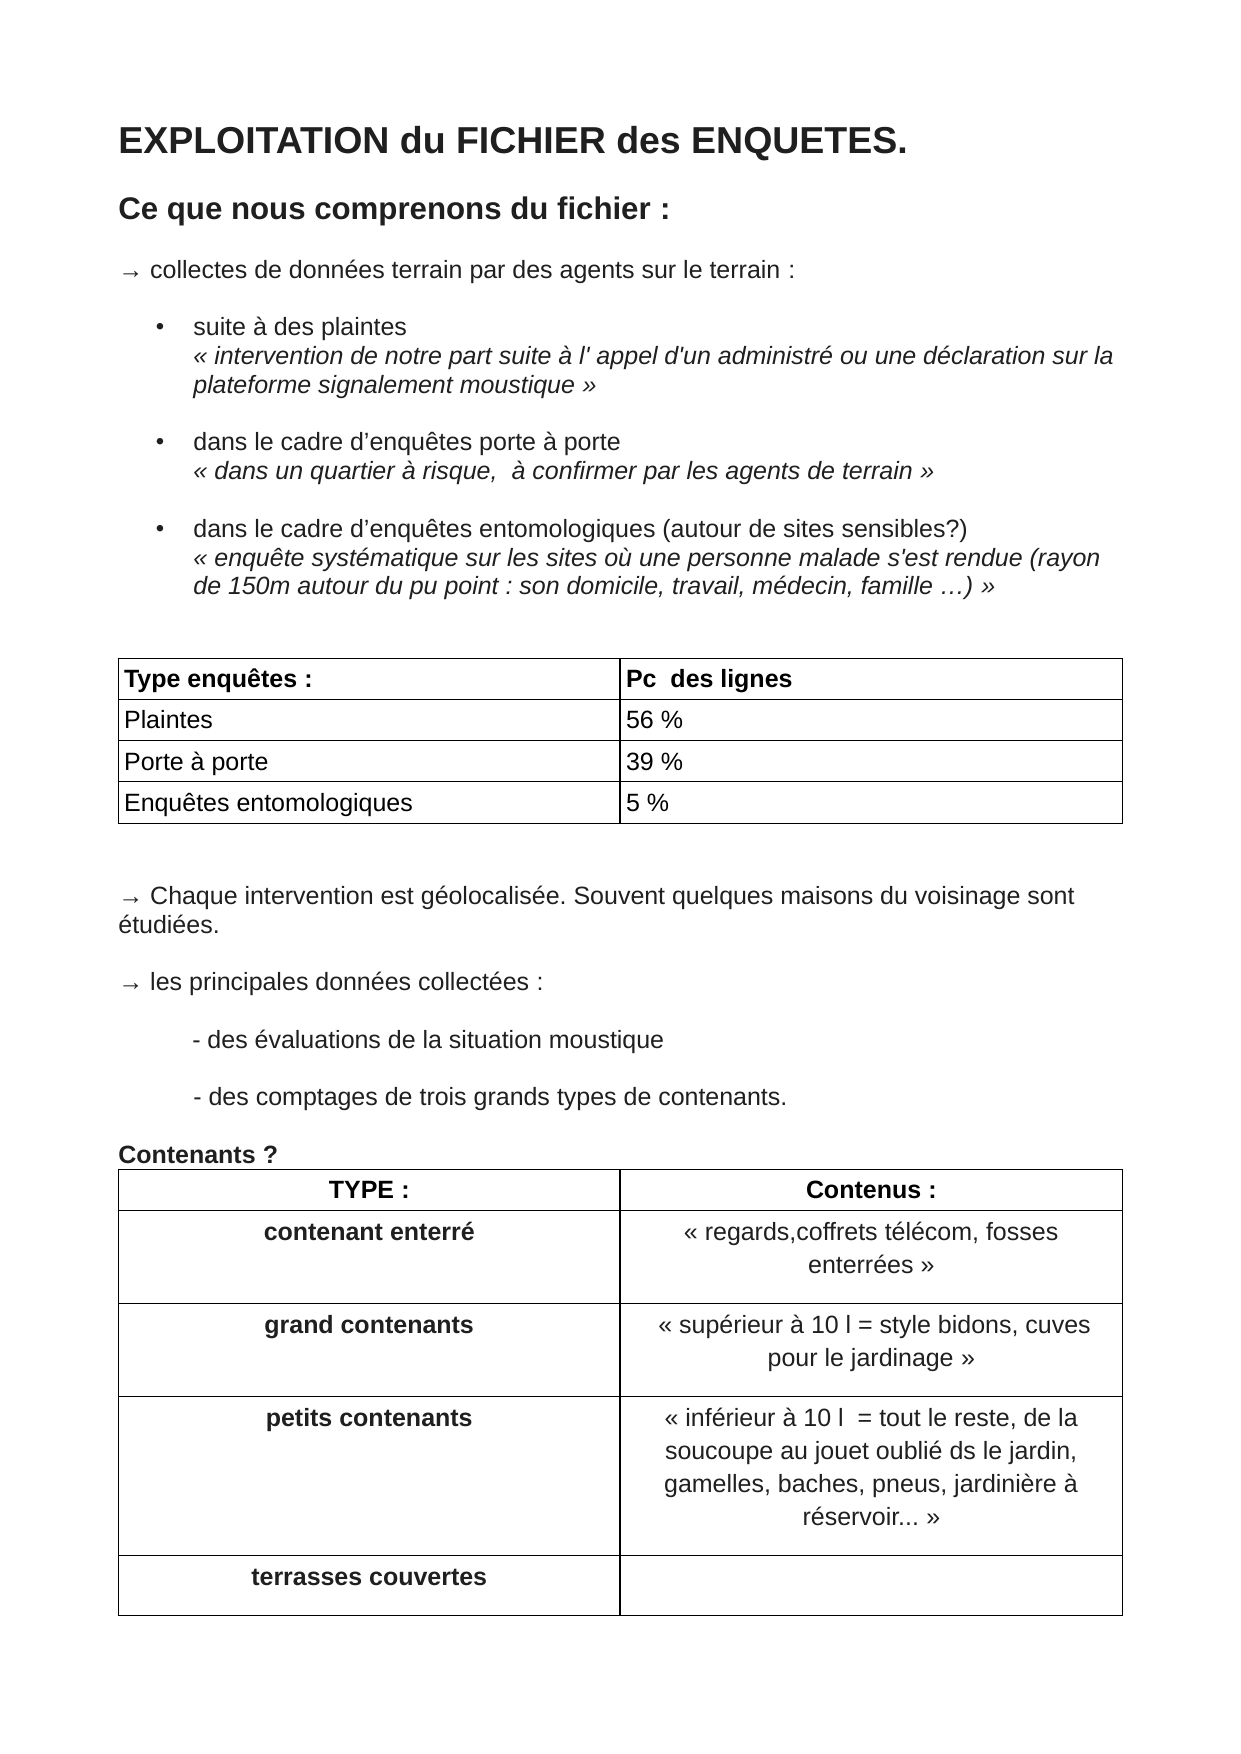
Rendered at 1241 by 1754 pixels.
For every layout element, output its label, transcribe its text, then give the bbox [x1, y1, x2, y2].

list « enquête systématique sur les sites où une personne malade s'est rendue (rayon de 150m autour du pu point : son domicile, travail, médecin, famille …) » [156, 542, 1122, 600]
table_cell petits contenants [119, 1397, 619, 1555]
list suite à des plaintes [156, 312, 1122, 341]
table_cell « regards,coffrets télécom, fosses enterrées » [621, 1211, 1122, 1303]
list « intervention de notre part suite à l' appel d'un administré ou une déclaration sur la plateforme signalement moustique » [156, 341, 1122, 398]
table_cell « inférieur à 10 l = tout le reste, de la soucoupe au jouet oublié ds le jardin, gamelles, baches, pneus, jardinière à réservoir... » [621, 1397, 1122, 1555]
text → Chaque intervention est géolocalisée. Souvent quelques maisons du voisinage sont étudiées. [118, 881, 1122, 938]
table_cell [621, 1556, 1122, 1615]
list - des comptages de trois grands types de contenants. [156, 1082, 1122, 1111]
text Ce que nous comprenons du fichier : [118, 190, 1122, 226]
table_cell 39 % [621, 741, 1122, 781]
table_cell grand contenants [119, 1304, 619, 1396]
table_cell Enquêtes entomologiques [119, 782, 619, 822]
list dans le cadre d’enquêtes entomologiques (autour de sites sensibles?) [156, 514, 1122, 542]
table_cell « supérieur à 10 l = style bidons, cuves pour le jardinage » [621, 1304, 1122, 1396]
table_cell contenant enterré [119, 1211, 619, 1303]
table_header TYPE : [119, 1170, 619, 1210]
text - des évaluations de la situation moustique [118, 1025, 1122, 1053]
table_cell terrasses couvertes [119, 1556, 619, 1615]
table_cell Porte à porte [119, 741, 619, 781]
table_header Pc des lignes [621, 659, 1122, 699]
list « dans un quartier à risque, à confirmer par les agents de terrain » [156, 456, 1122, 485]
text → collectes de données terrain par des agents sur le terrain : [118, 255, 1122, 283]
table_cell 5 % [621, 782, 1122, 822]
text Contenants ? [118, 1140, 1122, 1168]
table_cell Plaintes [119, 700, 619, 740]
text EXPLOITATION du FICHIER des ENQUETES. [118, 118, 1122, 161]
table_cell 56 % [621, 700, 1122, 740]
table_header Contenus : [621, 1170, 1122, 1210]
list dans le cadre d’enquêtes porte à porte [156, 427, 1122, 456]
table_header Type enquêtes : [119, 659, 619, 699]
text → les principales données collectées : [118, 967, 1122, 996]
